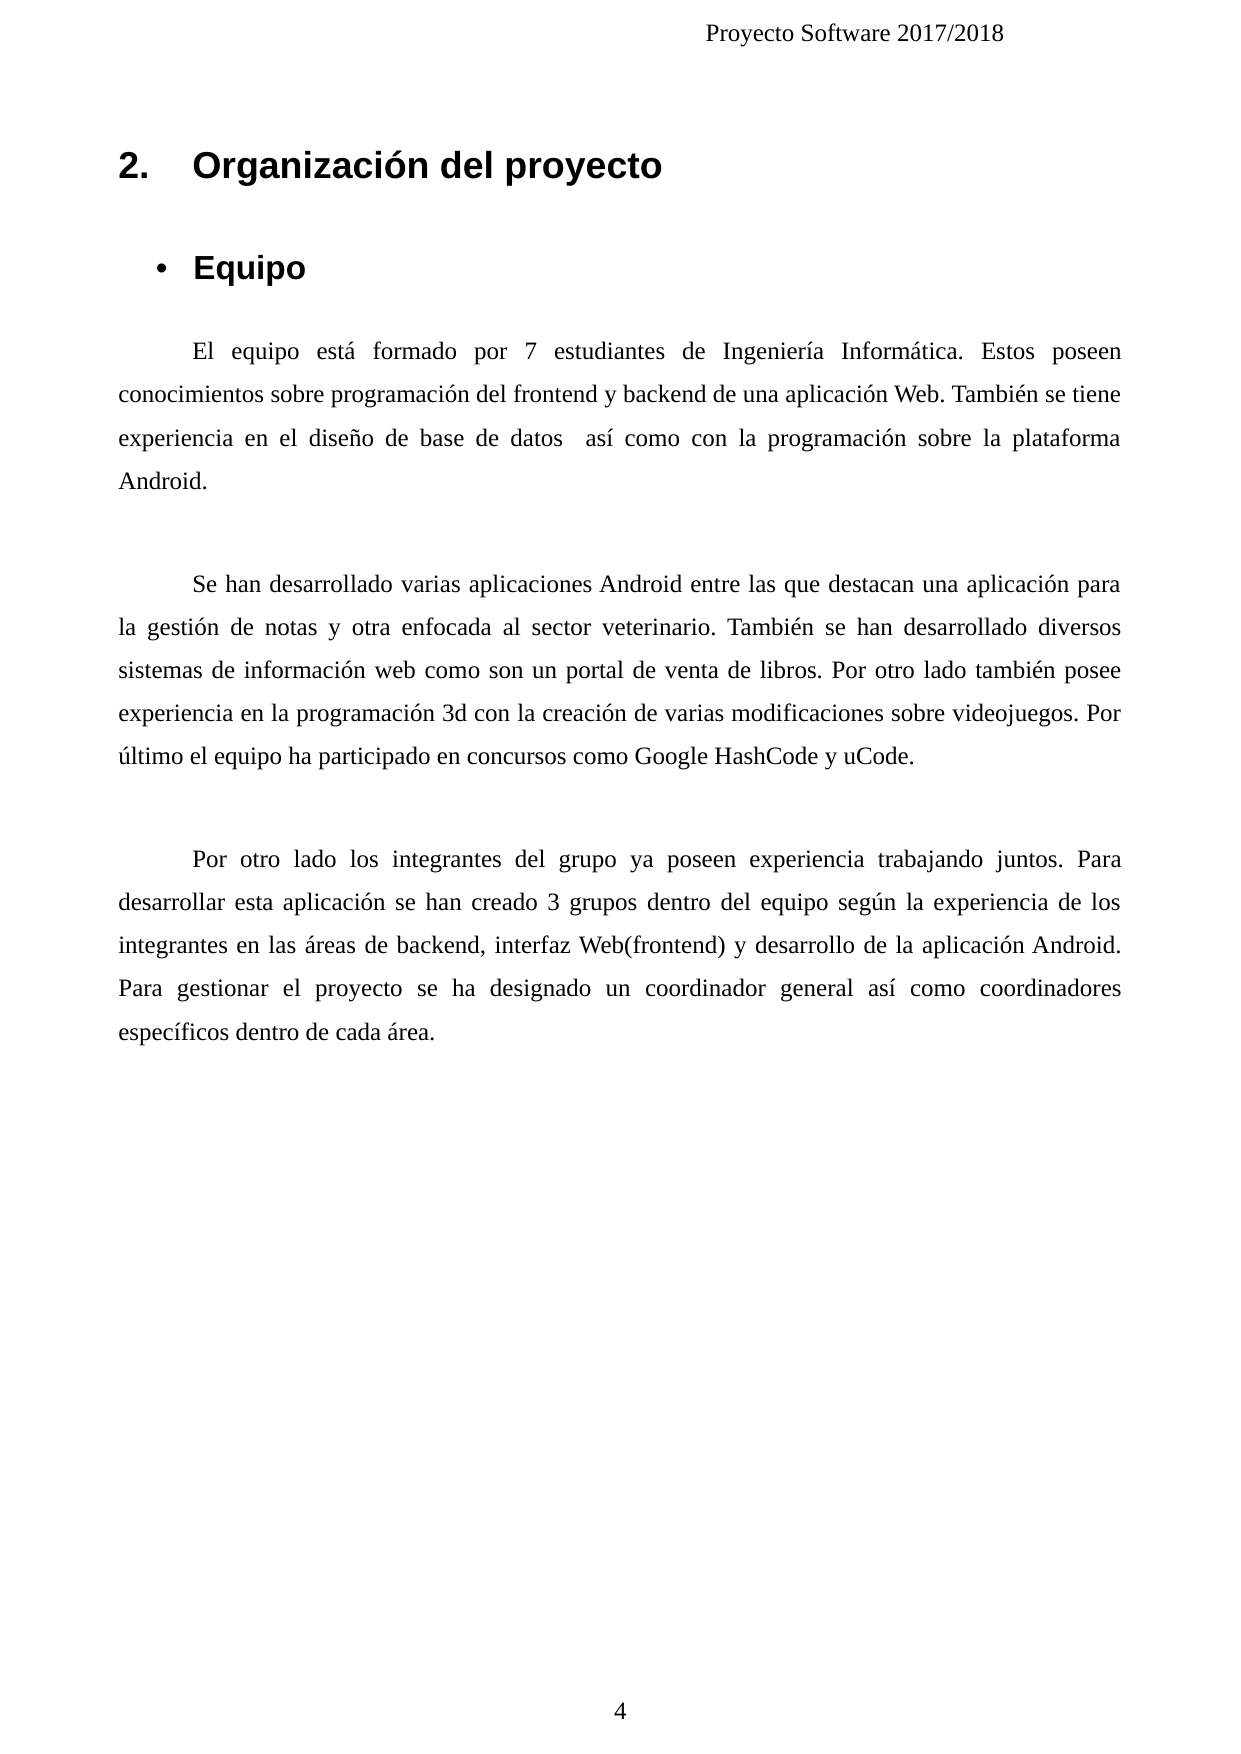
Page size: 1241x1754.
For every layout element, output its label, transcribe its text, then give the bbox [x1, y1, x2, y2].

text Por otro lado los integrantes del grupo ya poseen experiencia trabajando juntos. Para desarrollar esta aplicación se han creado 3 grupos dentro del equipo según la experiencia de los integrantes en las áreas de backend, interfaz Web(frontend) y desarrollo de la aplicación Android. Para gestionar el proyecto se ha designado un coordinador general así como coordinadores específicos dentro de cada área. [118, 844, 1122, 1045]
subtitle Organización del proyecto [118, 143, 1122, 186]
subtitle Equipo [156, 248, 1122, 287]
text Se han desarrollado varias aplicaciones Android entre las que destacan una aplicación para la gestión de notas y otra enfocada al sector veterinario. También se han desarrollado diversos sistemas de información web como son un portal de venta de libros. Por otro lado también posee experiencia en la programación 3d con la creación de varias modificaciones sobre videojuegos. Por último el equipo ha participado en concursos como Google HashCode y uCode. [118, 569, 1122, 770]
text El equipo está formado por 7 estudiantes de Ingeniería Informática. Estos poseen conocimientos sobre programación del frontend y backend de una aplicación Web. También se tiene experiencia en el diseño de base de datos así como con la programación sobre la plataforma Android. [118, 336, 1122, 494]
